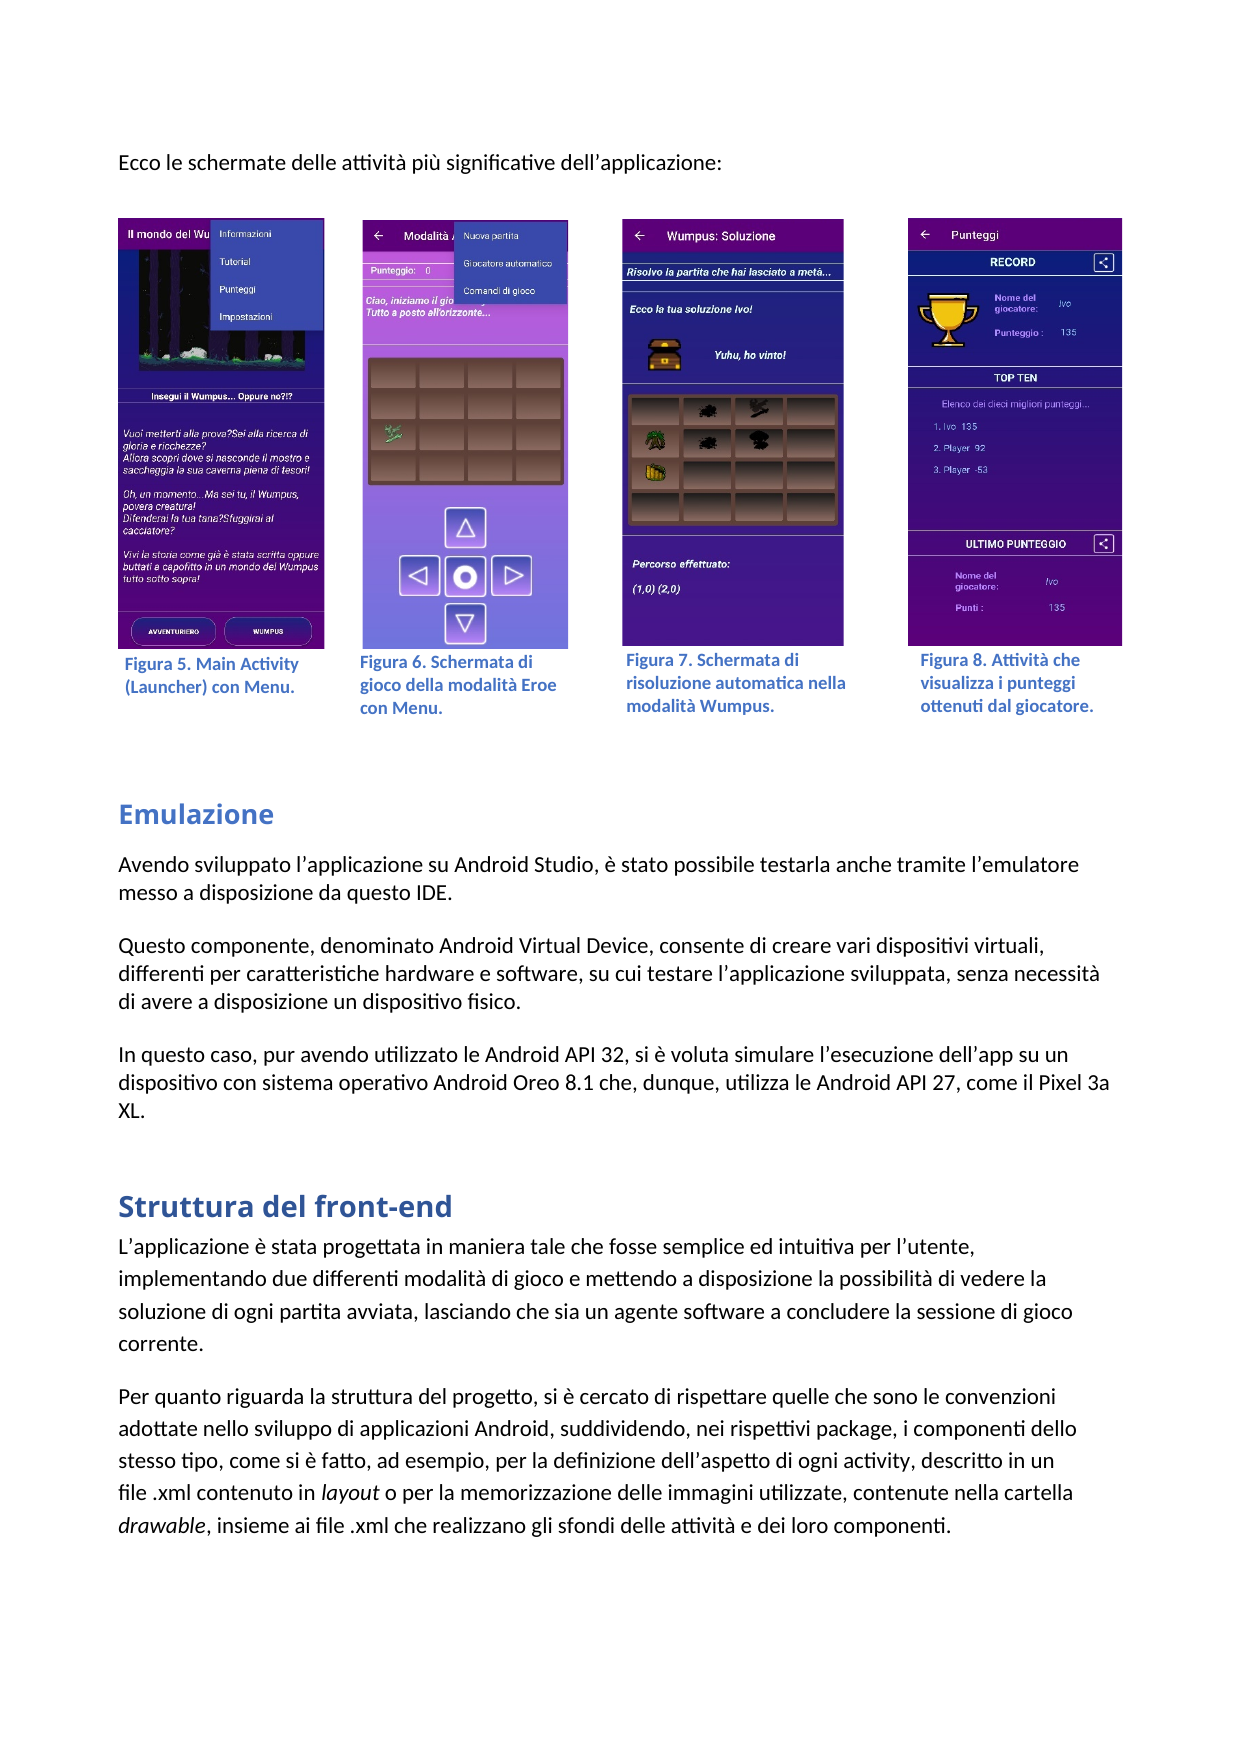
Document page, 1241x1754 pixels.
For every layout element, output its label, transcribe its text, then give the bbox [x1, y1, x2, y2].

text Per quanto riguarda la struttura del progetto, si è cercato di rispettare quelle che sono le convenzioni adottate nello sviluppo di applicazioni Android, suddividendo, nei rispettivi package, i componenti dello stesso tipo, come si è fatto, ad esempio, per la definizione dell’aspetto di ogni activity, descritto in un file .xml contenuto in layout o per la memorizzazione delle immagini utilizzate, contenute nella cartella drawable, insieme ai file .xml che realizzano gli sfondi delle attività e dei loro componenti. [118, 1382, 1122, 1539]
text [124, 698, 324, 706]
text Avendo sviluppato l’applicazione su Android Studio, è stato possibile testarla anche tramite l’emulatore messo a disposizione da questo IDE. [118, 850, 1122, 906]
text L’applicazione è stata progettata in maniera tale che fosse semplice ed intuitiva per l’utente, implementando due differenti modalità di gioco e mettendo a disposizione la possibilità di vedere la soluzione di ogni partita avviata, lasciando che sia un agente software a concludere la sessione di gioco corrente. [118, 1232, 1122, 1357]
text Ecco le schermate delle attività più significative dell’applicazione: [118, 148, 1122, 176]
subtitle Emulazione [118, 795, 1122, 832]
text Figura 5. Main Activity (Launcher) con Menu. [124, 652, 324, 698]
text Figura 7. Schermata di risoluzione automatica nella modalità Wumpus. [626, 648, 848, 717]
subtitle Struttura del front-end [118, 1187, 1122, 1226]
text Figura 8. Attività che visualizza i punteggi ottenuti dal giocatore. [920, 648, 1120, 717]
text Figura 6. Schermata di gioco della modalità Eroe con Menu. [360, 651, 576, 718]
text Questo componente, denominato Android Virtual Device, consente di creare vari dispositivi virtuali, differenti per caratteristiche hardware e software, su cui testare l’applicazione sviluppata, senza necessità di avere a disposizione un dispositivo fisico. [118, 931, 1122, 1015]
text In questo caso, pur avendo utilizzato le Android API 32, si è voluta simulare l’esecuzione dell’app su un dispositivo con sistema operativo Android Oreo 8.1 che, dunque, utilizza le Android API 27, come il Pixel 3a XL. [118, 1040, 1122, 1124]
